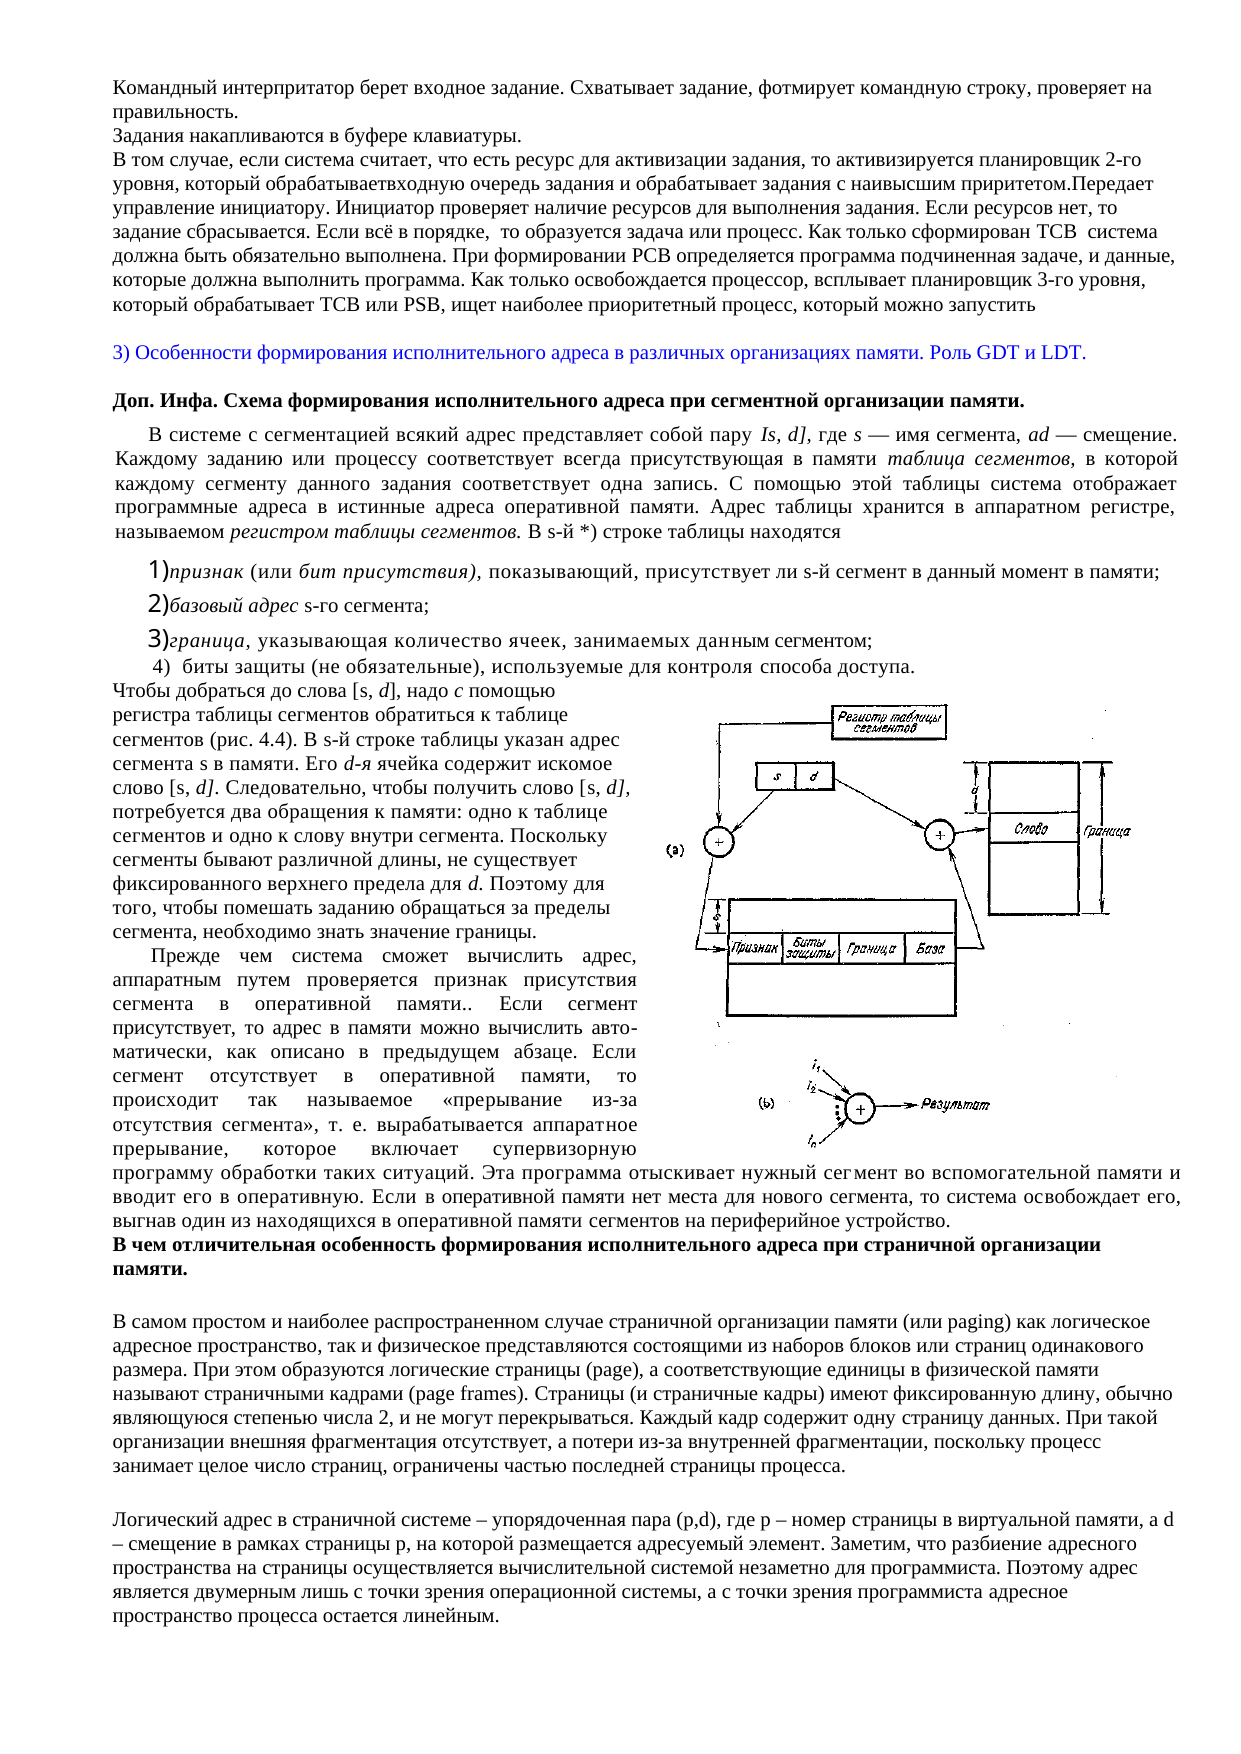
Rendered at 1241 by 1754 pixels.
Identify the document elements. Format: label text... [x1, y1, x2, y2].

text 3) Особенности формирования исполнительного адреса в различных организациях памяти. Роль GDT и LDT. [112, 339, 1181, 364]
text Задания накапливаются в буфере клавиатуры. [112, 123, 1181, 147]
text В чем отличительная особенность формирования исполнительного адреса при страничной организации памяти. [112, 1232, 1181, 1280]
list признак (или бит присутствия), показывающий, присутст­вует ли s-й сегмент в данный момент в памяти; [147, 552, 1181, 586]
text Командный интерпритатор берет входное задание. Схватывает задание, фотмирует командную строку, проверяет на правильность. [112, 75, 1181, 123]
list граница, указывающая количество ячеек, занимаемых дан­ным сегментом; [147, 620, 1181, 654]
text В том случае, если система считает, что есть ресурс для активизации задания, то активизируется планировщик 2-го уровня, который обрабатываетвходную очередь задания и обрабатывает задания с наивысшим приритетом.Передает управление инициатору. Инициатор проверяет наличие ресурсов для выполнения задания. Если ресурсов нет, то задание сбрасывается. Если всё в порядке, то образуется задача или процесс. Как только сформирован TCB система должна быть обязательно выполнена. При формировании PCB определяется программа подчиненная задаче, и данные, которые должна выполнить программа. Как только освобождается процессор, всплывает планировщик 3-го уровня, который обрабатывает TCB или PSB, ищет наиболее приоритетный процесс, который можно запустить [112, 147, 1181, 316]
text В самом простом и наиболее распространенном случае страничной организации памяти (или paging) как логическое адресное пространство, так и физическое представляются состоящими из наборов блоков или страниц одинакового размера. При этом образуются логические страницы (page), а соответствующие единицы в физической памяти называют страничными кадрами (page frames). Страницы (и страничные кадры) имеют фиксированную длину, обычно являющуюся степенью числа 2, и не могут перекрываться. Каждый кадр содержит одну страницу данных. При такой организации внешняя фрагментация отсутствует, а потери из-за внутренней фрагментации, поскольку процесс занимает целое число страниц, ограничены частью последней страницы процесса. [112, 1309, 1181, 1477]
text Чтобы добраться до слова [s, d], надо с помощью регистра таблицы сегментов обратиться к таблице сегментов (рис. 4.4). В s-й строке таблицы указан адрес сегмента s в памяти. Его d-я ячейка содержит искомое слово [s, d]. Следовательно, чтобы получить слово [s, d], потребуется два обращения к памяти: одно к таблице сегментов и одно к слову внутри сегмента. Поскольку сегменты бывают различ­ной длины, не существует фиксированного верхнего предела для d. Поэтому для того, чтобы помешать заданию обращаться за пределы сегмента, необходимо знать значение границы. [112, 678, 1181, 943]
text В системе с сегментацией всякий адрес представляет собой пару Is, d], где s — имя сегмента, ad — смещение. Каждому заданию или процессу соответствует всегда присутствующая в памяти таблица сегментов, в которой каждому сегменту данного задания соответ­ствует одна запись. С помощью этой таблицы система отображает программные адреса в истинные адреса оперативной памяти. Адрес таблицы хранится в аппаратном регистре, называемом регистром таблицы сегментов. В s-й *) строке таблицы находятся [115, 422, 1178, 543]
text Доп. Инфа. Схема формирования исполнительного адреса при сегментной организации памяти. [112, 388, 1181, 412]
text Логический адрес в страничной системе – упорядоченная пара (p,d), где p – номер страницы в виртуальной памяти, а d – смещение в рамках страницы p, на которой размещается адресуемый элемент. Заметим, что разбиение адресного пространства на страницы осуществляется вычислительной системой незаметно для программиста. Поэтому адрес является двумерным лишь с точки зрения операционной системы, а с точки зрения программиста адресное пространство процесса остается линейным. [112, 1507, 1181, 1627]
list базовый адрес s-го сегмента; [147, 586, 1181, 620]
text 4) биты защиты (не обязательные), используемые для контроля способа доступа. [112, 654, 1181, 678]
text Прежде чем система сможет вычислить адрес, аппаратным путем проверяется признак присутствия сегмента в оперативной памяти.. Если сегмент присутствует, то адрес в памяти можно вычислить авто­матически, как описано в предыдущем абзаце. Если сегмент отсут­ствует в оперативной памяти, то происходит так называемое «пре­рывание из-за отсутствия сегмента», т. е. вырабатывается аппарат­ное прерывание, которое включает супервизорную программу обработки таких ситуаций. Эта программа отыскивает нужный сегмент во вспомогательной памяти и вводит его в оперативную. Если в оперативной памяти нет места для нового сегмента, то система ос­вобождает его, выгнав один из находящихся в оперативной памяти сегментов на периферийное устройство. [112, 943, 1181, 1232]
